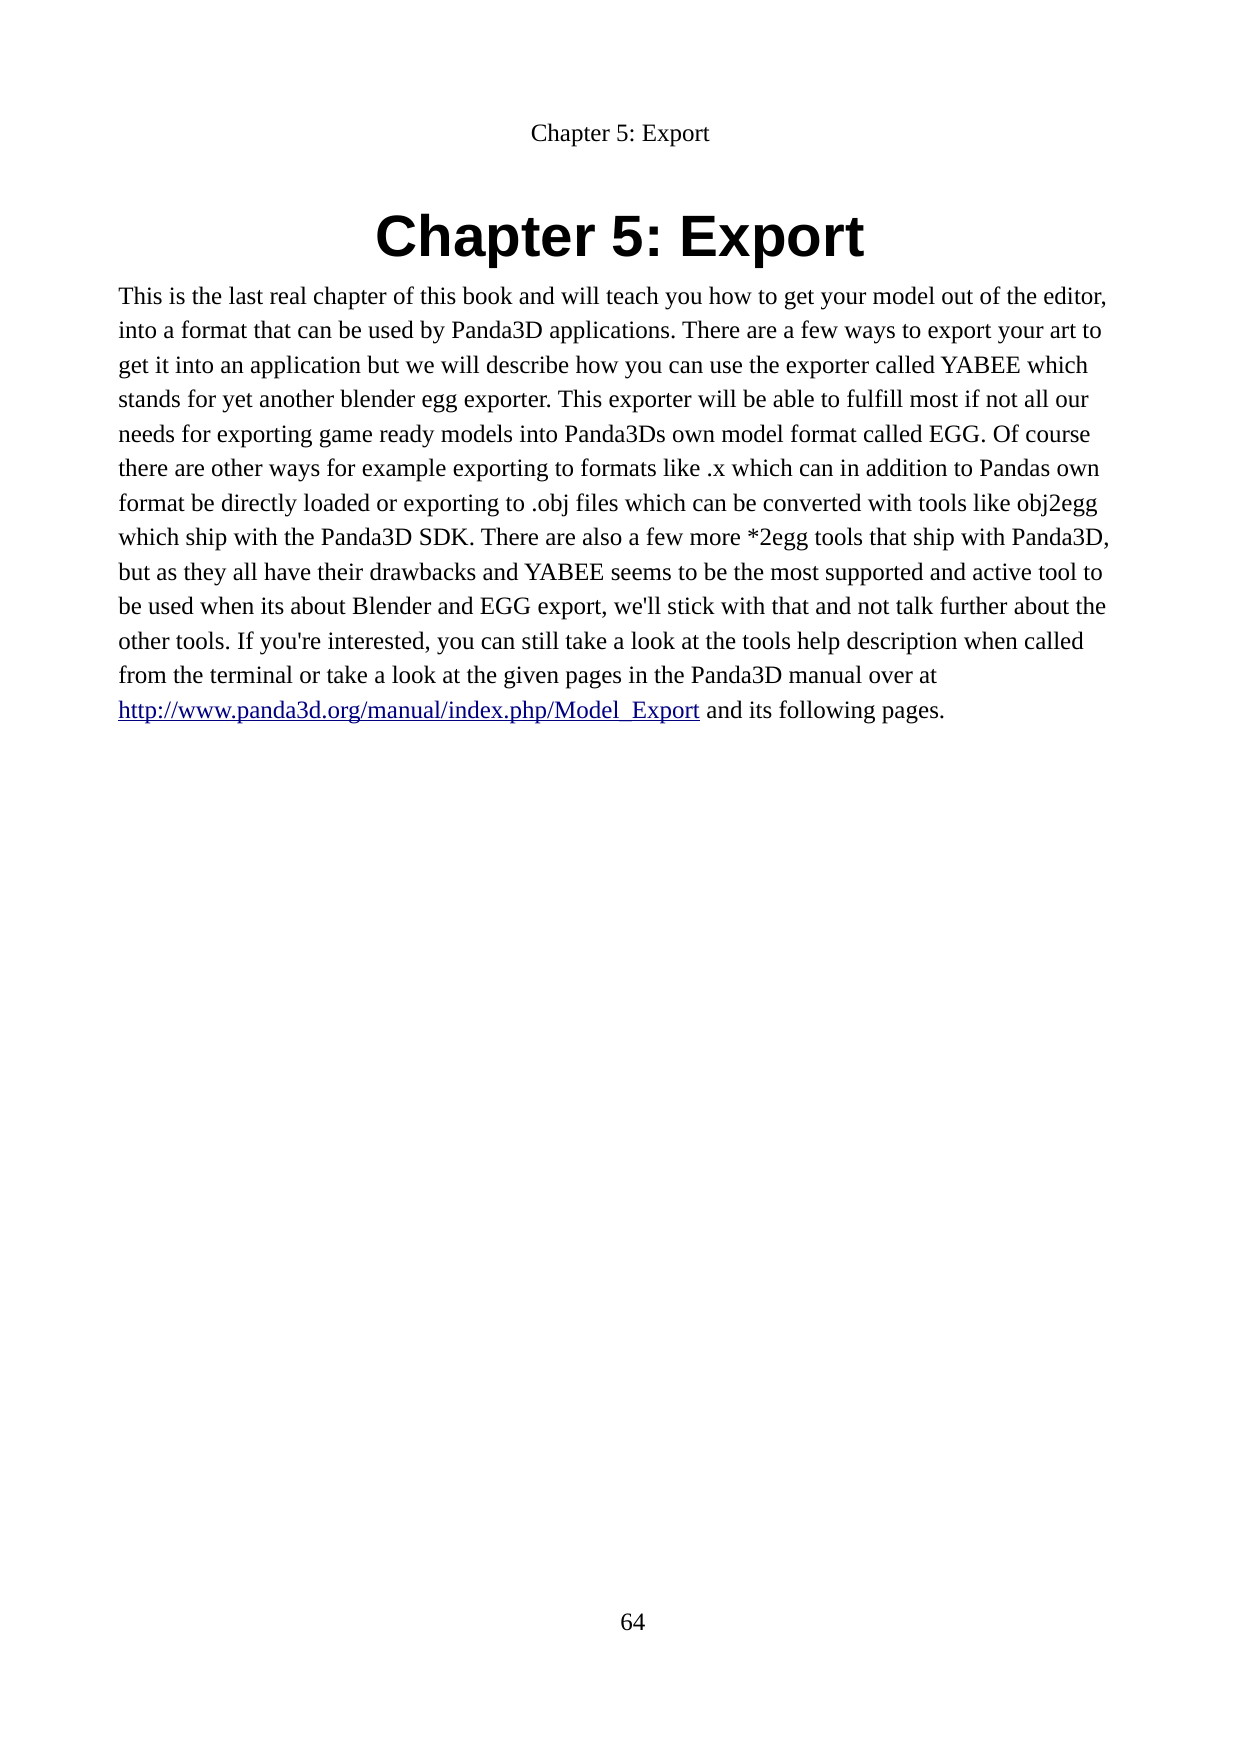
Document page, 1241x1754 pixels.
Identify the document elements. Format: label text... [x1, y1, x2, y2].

text This is the last real chapter of this book and will teach you how to get your model out of the editor, into a format that can be used by Panda3D applications. There are a few ways to export your art to get it into an application but we will describe how you can use the exporter called YABEE which stands for yet another blender egg exporter. This exporter will be able to fulfill most if not all our needs for exporting game ready models into Panda3Ds own model format called EGG. Of course there are other ways for example exporting to formats like .x which can in addition to Pandas own format be directly loaded or exporting to .obj files which can be converted with tools like obj2egg which ship with the Panda3D SDK. There are also a few more *2egg tools that ship with Panda3D, but as they all have their drawbacks and YABEE seems to be the most supported and active tool to be used when its about Blender and EGG export, we'll stick with that and not talk further about the other tools. If you're interested, you can still take a look at the tools help description when called from the terminal or take a look at the given pages in the Panda3D manual over at http://www.panda3d.org/manual/index.php/Model_Export and its following pages. [118, 281, 1122, 723]
